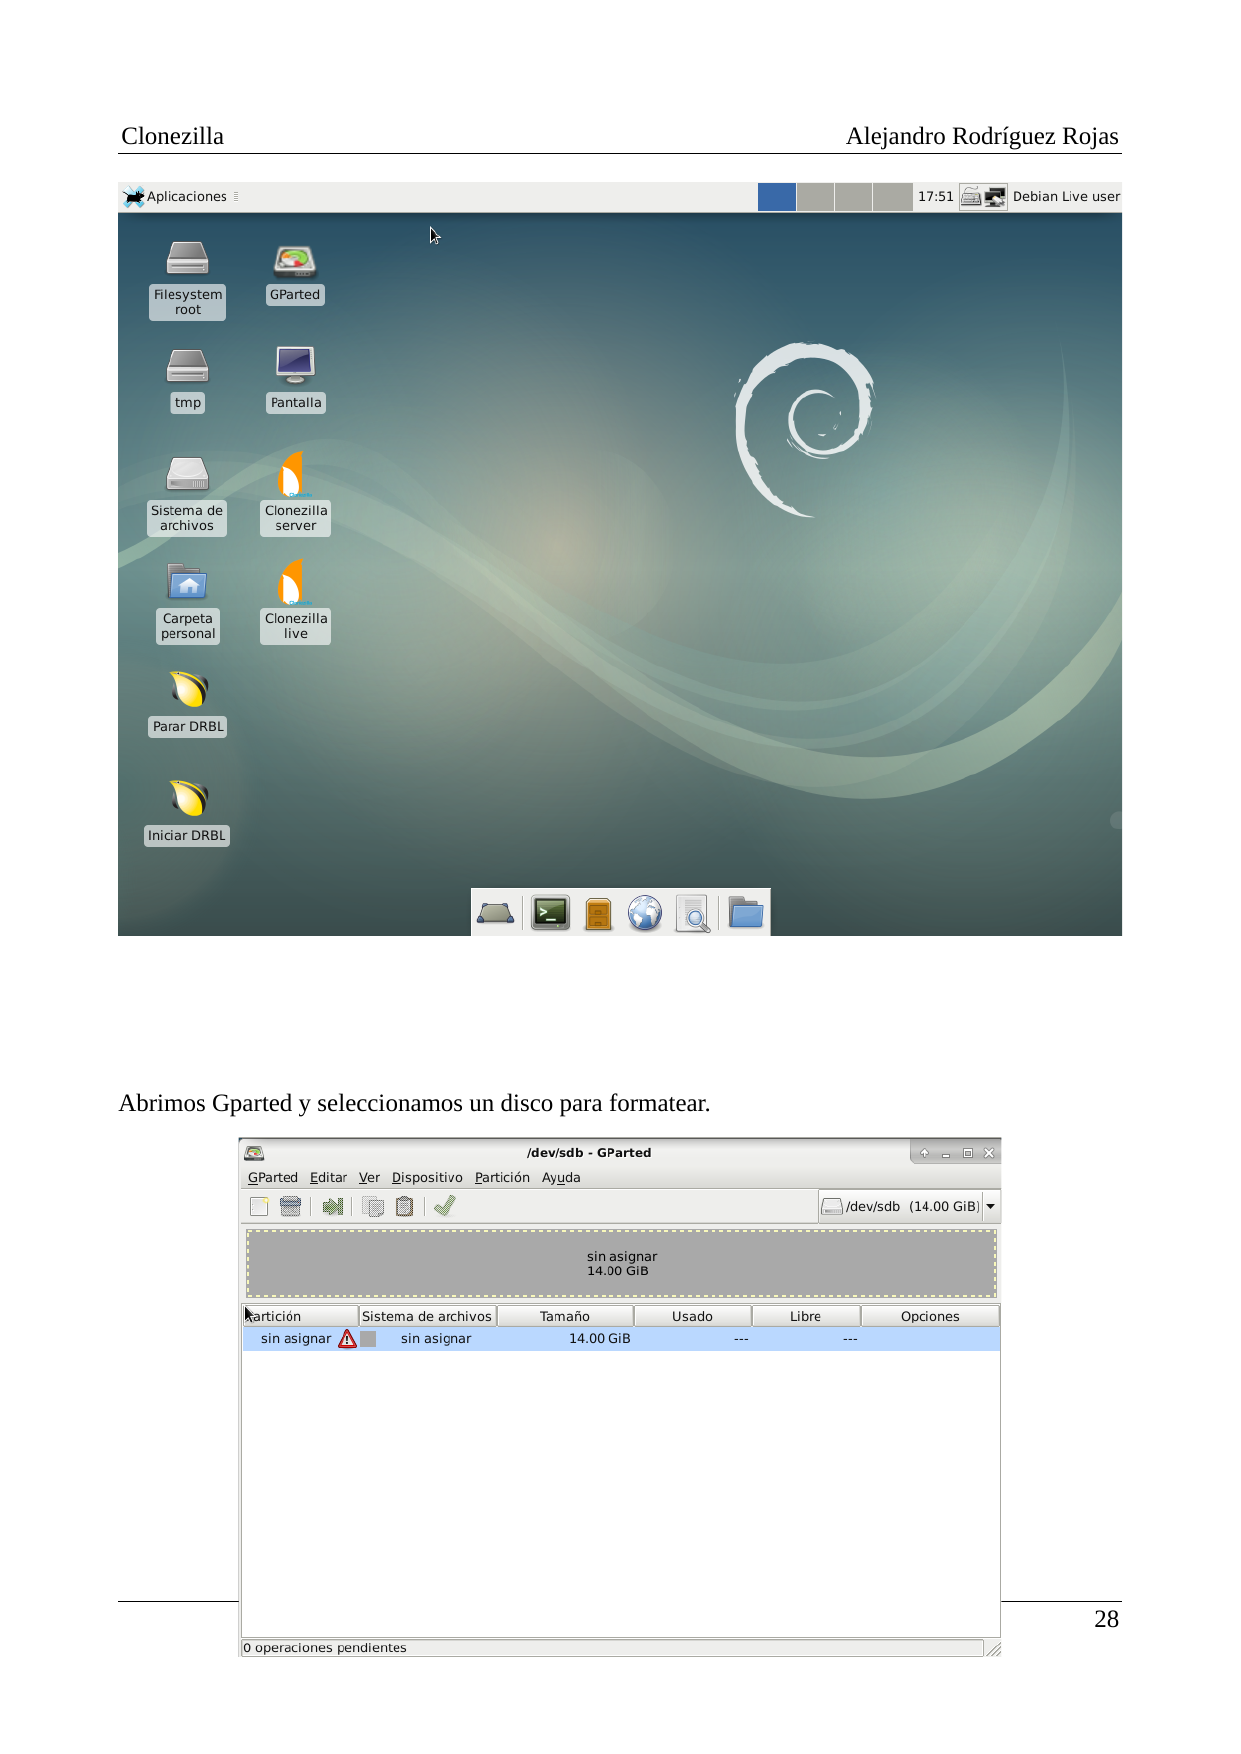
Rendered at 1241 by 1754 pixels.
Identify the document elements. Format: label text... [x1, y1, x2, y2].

text Abrimos Gparted y seleccionamos un disco para formatear. [118, 1088, 1122, 1117]
picture [238, 1137, 1002, 1657]
picture [118, 182, 1123, 936]
